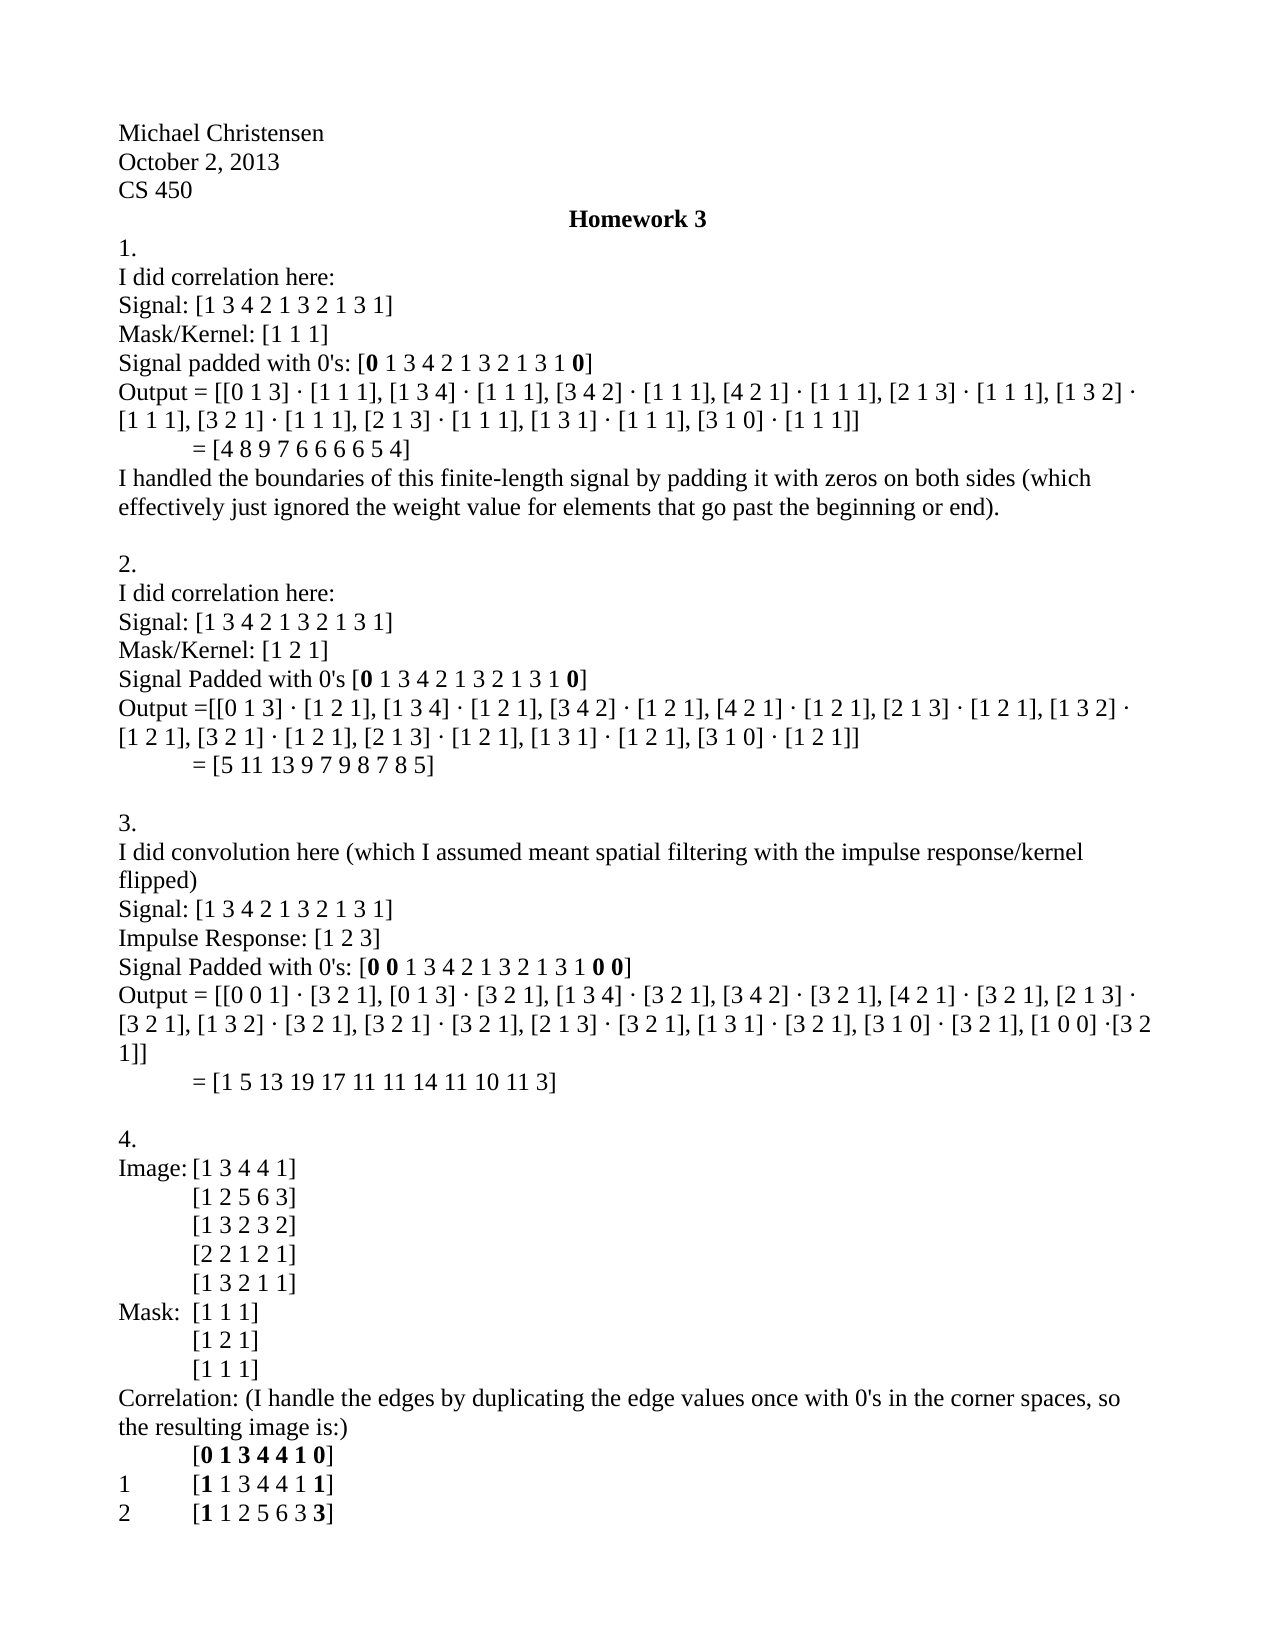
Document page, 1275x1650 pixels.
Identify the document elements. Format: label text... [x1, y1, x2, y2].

text Impulse Response: [1 2 3] [118, 923, 1157, 952]
text [1 3 2 1 1] [118, 1268, 1157, 1297]
text October 2, 2013 [118, 147, 1157, 176]
text I did convolution here (which I assumed meant spatial filtering with the impulse response/kernel flipped) [118, 837, 1157, 894]
text 1. [118, 233, 1157, 262]
text [1 3 2 3 2] [118, 1211, 1157, 1239]
text Output =[[0 1 3] · [1 2 1], [1 3 4] · [1 2 1], [3 4 2] · [1 2 1], [4 2 1] · [1 2 1], [2 1 3] · [1 2 1], [1 3 2] · [1 2 1], [3 2 1] · [1 2 1], [2 1 3] · [1 2 1], [1 3 1] · [1 2 1], [3 1 0] · [1 2 1]] [118, 693, 1157, 751]
text Mask/Kernel: [1 2 1] [118, 636, 1157, 664]
text [1 2 1] [118, 1326, 1157, 1354]
text Output = [[0 0 1] · [3 2 1], [0 1 3] · [3 2 1], [1 3 4] · [3 2 1], [3 4 2] · [3 2 1], [4 2 1] · [3 2 1], [2 1 3] · [3 2 1], [1 3 2] · [3 2 1], [3 2 1] · [3 2 1], [2 1 3] · [3 2 1], [1 3 1] · [3 2 1], [3 1 0] · [3 2 1], [1 0 0] ·[3 2 1]] [118, 981, 1157, 1067]
text 4. [118, 1124, 1157, 1153]
text [0 1 3 4 4 1 0] [118, 1441, 1157, 1469]
text Mask: [1 1 1] [118, 1297, 1157, 1326]
text = [1 5 13 19 17 11 11 14 11 10 11 3] [118, 1067, 1157, 1096]
text Michael Christensen [118, 118, 1157, 147]
text Signal padded with 0's: [0 1 3 4 2 1 3 2 1 3 1 0] [118, 348, 1157, 377]
text CS 450 [118, 176, 1157, 204]
text Signal: [1 3 4 2 1 3 2 1 3 1] [118, 291, 1157, 319]
text Mask/Kernel: [1 1 1] [118, 319, 1157, 348]
text I did correlation here: [118, 578, 1157, 607]
text = [4 8 9 7 6 6 6 6 5 4] [118, 434, 1157, 463]
text = [5 11 13 9 7 9 8 7 8 5] [118, 751, 1157, 779]
text Signal Padded with 0's: [0 0 1 3 4 2 1 3 2 1 3 1 0 0] [118, 952, 1157, 981]
text [1 2 5 6 3] [118, 1182, 1157, 1211]
text 1 [1 1 3 4 4 1 1] [118, 1469, 1157, 1498]
text Correlation: (I handle the edges by duplicating the edge values once with 0's in the corner spaces, so the resulting image is:) [118, 1383, 1157, 1441]
text I did correlation here: [118, 262, 1157, 291]
text I handled the boundaries of this finite-length signal by padding it with zeros on both sides (which effectively just ignored the weight value for elements that go past the beginning or end). [118, 463, 1157, 521]
text 2 [1 1 2 5 6 3 3] [118, 1498, 1157, 1527]
text Signal Padded with 0's [0 1 3 4 2 1 3 2 1 3 1 0] [118, 664, 1157, 693]
text Output = [[0 1 3] · [1 1 1], [1 3 4] · [1 1 1], [3 4 2] · [1 1 1], [4 2 1] · [1 1 1], [2 1 3] · [1 1 1], [1 3 2] · [1 1 1], [3 2 1] · [1 1 1], [2 1 3] · [1 1 1], [1 3 1] · [1 1 1], [3 1 0] · [1 1 1]] [118, 377, 1157, 434]
text [2 2 1 2 1] [118, 1239, 1157, 1268]
text 3. [118, 808, 1157, 837]
text 2. [118, 549, 1157, 578]
text Signal: [1 3 4 2 1 3 2 1 3 1] [118, 894, 1157, 923]
text Signal: [1 3 4 2 1 3 2 1 3 1] [118, 607, 1157, 636]
text Image: [1 3 4 4 1] [118, 1153, 1157, 1182]
text Homework 3 [118, 204, 1157, 233]
text [1 1 1] [118, 1354, 1157, 1383]
